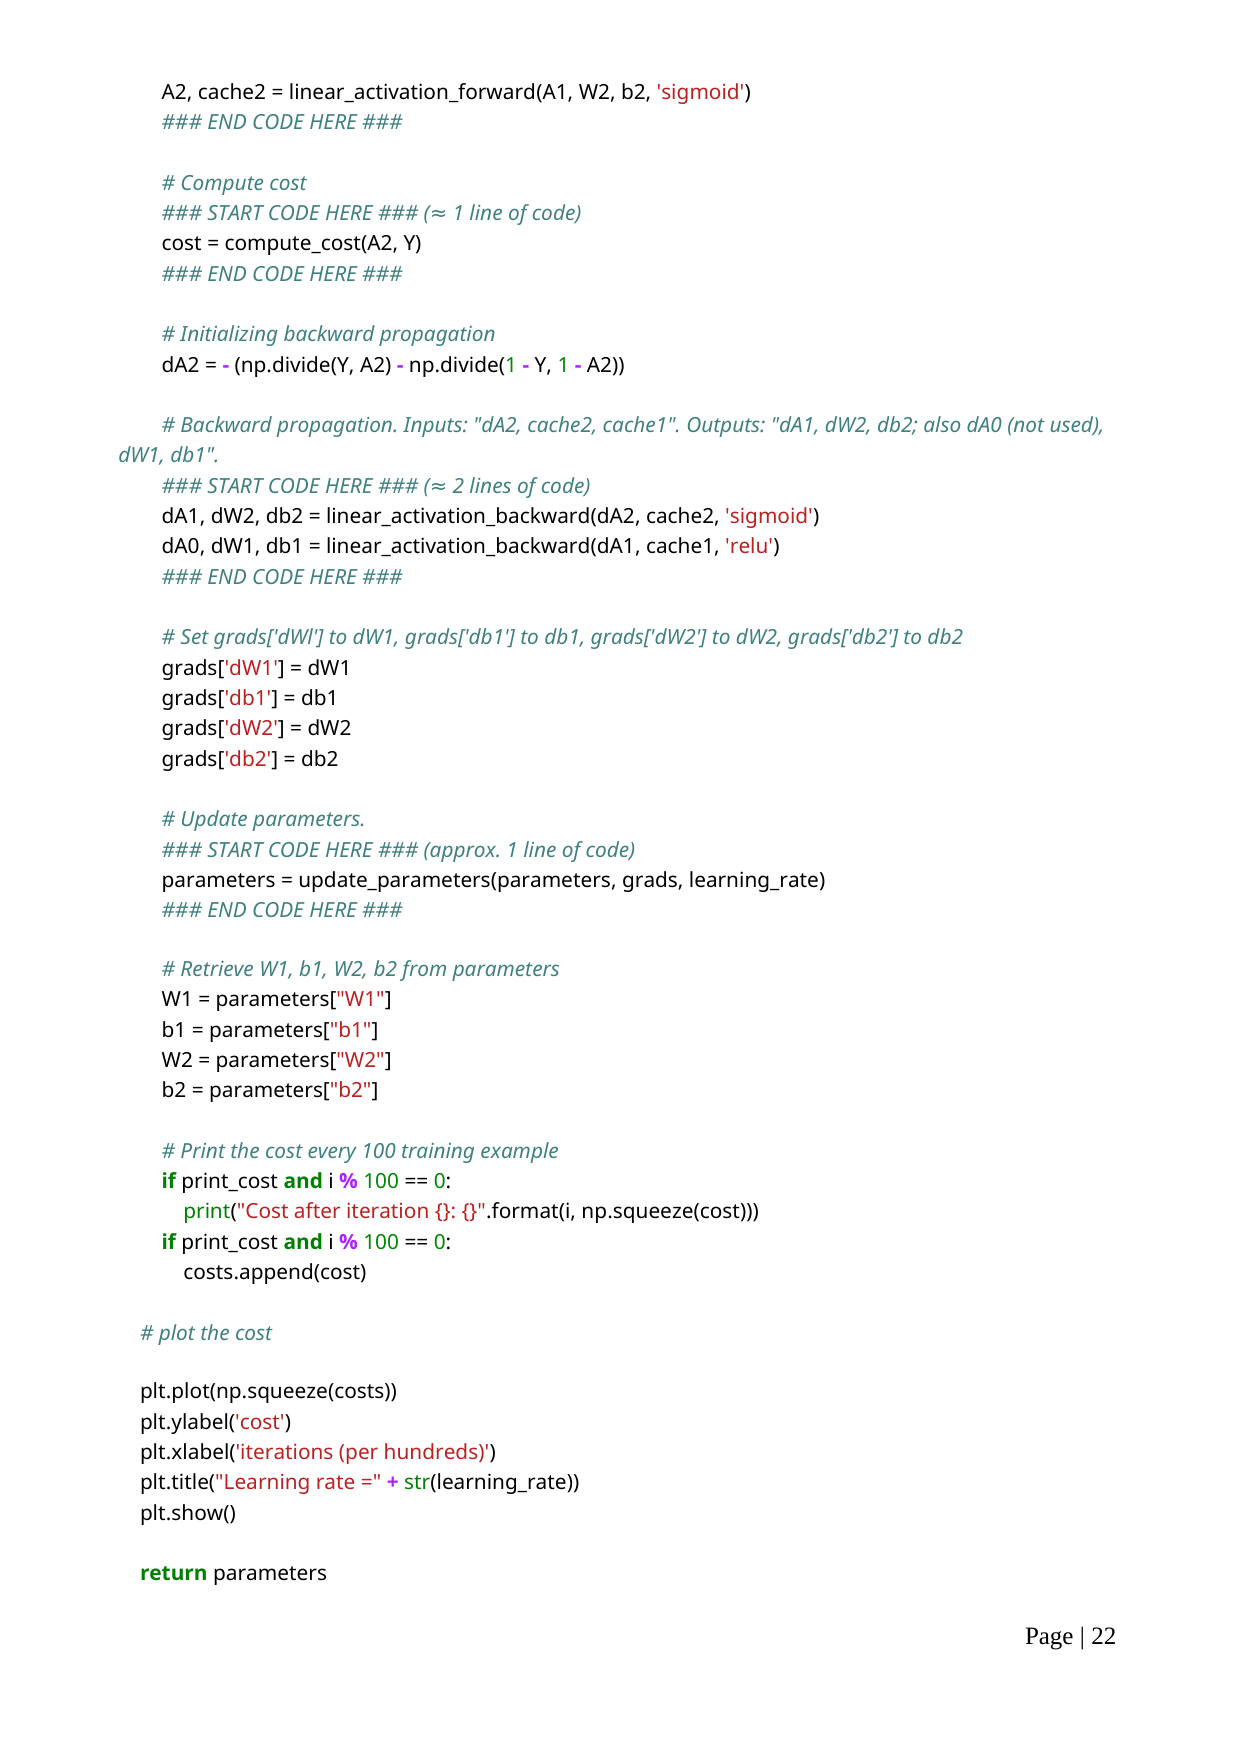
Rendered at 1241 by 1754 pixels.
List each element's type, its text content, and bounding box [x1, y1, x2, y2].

text grads['dW2'] = dW2 [118, 712, 1122, 742]
text # Compute cost [118, 166, 1122, 196]
text plt.show() [118, 1496, 1122, 1526]
text # Set grads['dWl'] to dW1, grads['db1'] to db1, grads['dW2'] to dW2, grads['db2'] to db2 [118, 621, 1122, 651]
text ### START CODE HERE ### (approx. 1 line of code) [118, 833, 1122, 863]
text W1 = parameters["W1"] [118, 982, 1122, 1013]
text ### END CODE HERE ### [118, 257, 1122, 287]
text if print_cost and i % 100 == 0: [118, 1164, 1122, 1195]
text grads['db2'] = db2 [118, 742, 1122, 772]
text ### START CODE HERE ### (≈ 1 line of code) [118, 196, 1122, 227]
text ​ [118, 1346, 1122, 1375]
text # Backward propagation. Inputs: "dA2, cache2, cache1". Outputs: "dA1, dW2, db2; also dA0 (not used), dW1, db1". [118, 408, 1122, 469]
text return parameters [118, 1557, 1122, 1587]
text # plot the cost [118, 1316, 1122, 1346]
text dA2 = - (np.divide(Y, A2) - np.divide(1 - Y, 1 - A2)) [118, 348, 1122, 378]
text dA0, dW1, db1 = linear_activation_backward(dA1, cache1, 'relu') [118, 530, 1122, 560]
text plt.plot(np.squeeze(costs)) [118, 1375, 1122, 1405]
text dA1, dW2, db2 = linear_activation_backward(dA2, cache2, 'sigmoid') [118, 499, 1122, 530]
text parameters = update_parameters(parameters, grads, learning_rate) [118, 863, 1122, 893]
text plt.ylabel('cost') [118, 1405, 1122, 1435]
text # Print the cost every 100 training example [118, 1134, 1122, 1164]
text # Update parameters. [118, 802, 1122, 833]
text W2 = parameters["W2"] [118, 1043, 1122, 1073]
text if print_cost and i % 100 == 0: [118, 1225, 1122, 1255]
text ### START CODE HERE ### (≈ 2 lines of code) [118, 469, 1122, 499]
text costs.append(cost) [118, 1255, 1122, 1286]
text ### END CODE HERE ### [118, 560, 1122, 590]
text plt.title("Learning rate =" + str(learning_rate)) [118, 1466, 1122, 1496]
text # Retrieve W1, b1, W2, b2 from parameters [118, 952, 1122, 982]
text A2, cache2 = linear_activation_forward(A1, W2, b2, 'sigmoid') [118, 75, 1122, 105]
text print("Cost after iteration {}: {}".format(i, np.squeeze(cost))) [118, 1195, 1122, 1225]
text plt.xlabel('iterations (per hundreds)') [118, 1435, 1122, 1466]
text cost = compute_cost(A2, Y) [118, 227, 1122, 257]
text b1 = parameters["b1"] [118, 1013, 1122, 1043]
text grads['dW1'] = dW1 [118, 651, 1122, 681]
text grads['db1'] = db1 [118, 681, 1122, 712]
text ### END CODE HERE ### [118, 893, 1122, 924]
text # Initializing backward propagation [118, 317, 1122, 348]
text b2 = parameters["b2"] [118, 1073, 1122, 1104]
text ### END CODE HERE ### [118, 105, 1122, 136]
text ​ [118, 924, 1122, 952]
